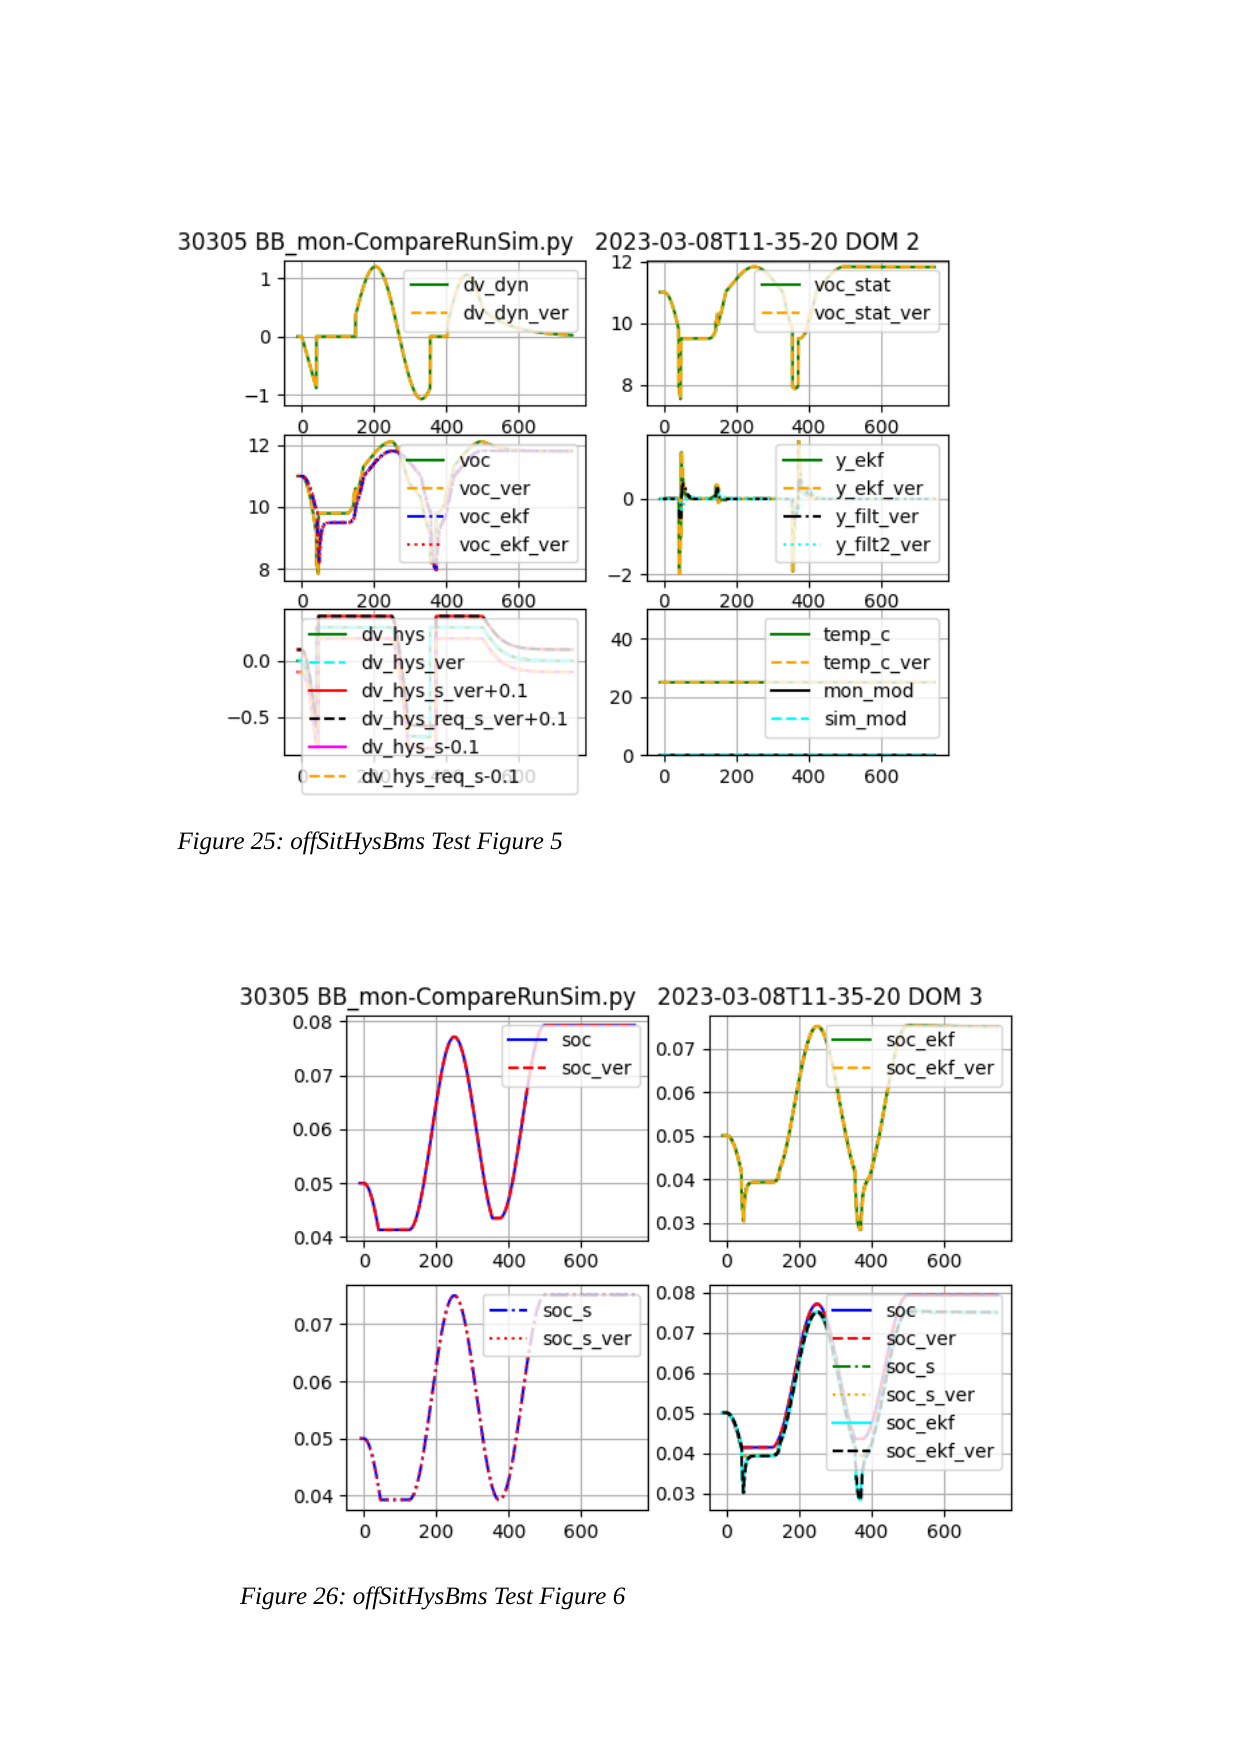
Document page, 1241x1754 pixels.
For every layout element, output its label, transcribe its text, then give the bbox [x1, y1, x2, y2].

picture [177, 183, 1034, 826]
text Figure 26: offSitHysBms Test Figure 6 [240, 1581, 1096, 1610]
text Figure 25: offSitHysBms Test Figure 5 [177, 826, 1034, 854]
picture [239, 938, 1097, 1581]
